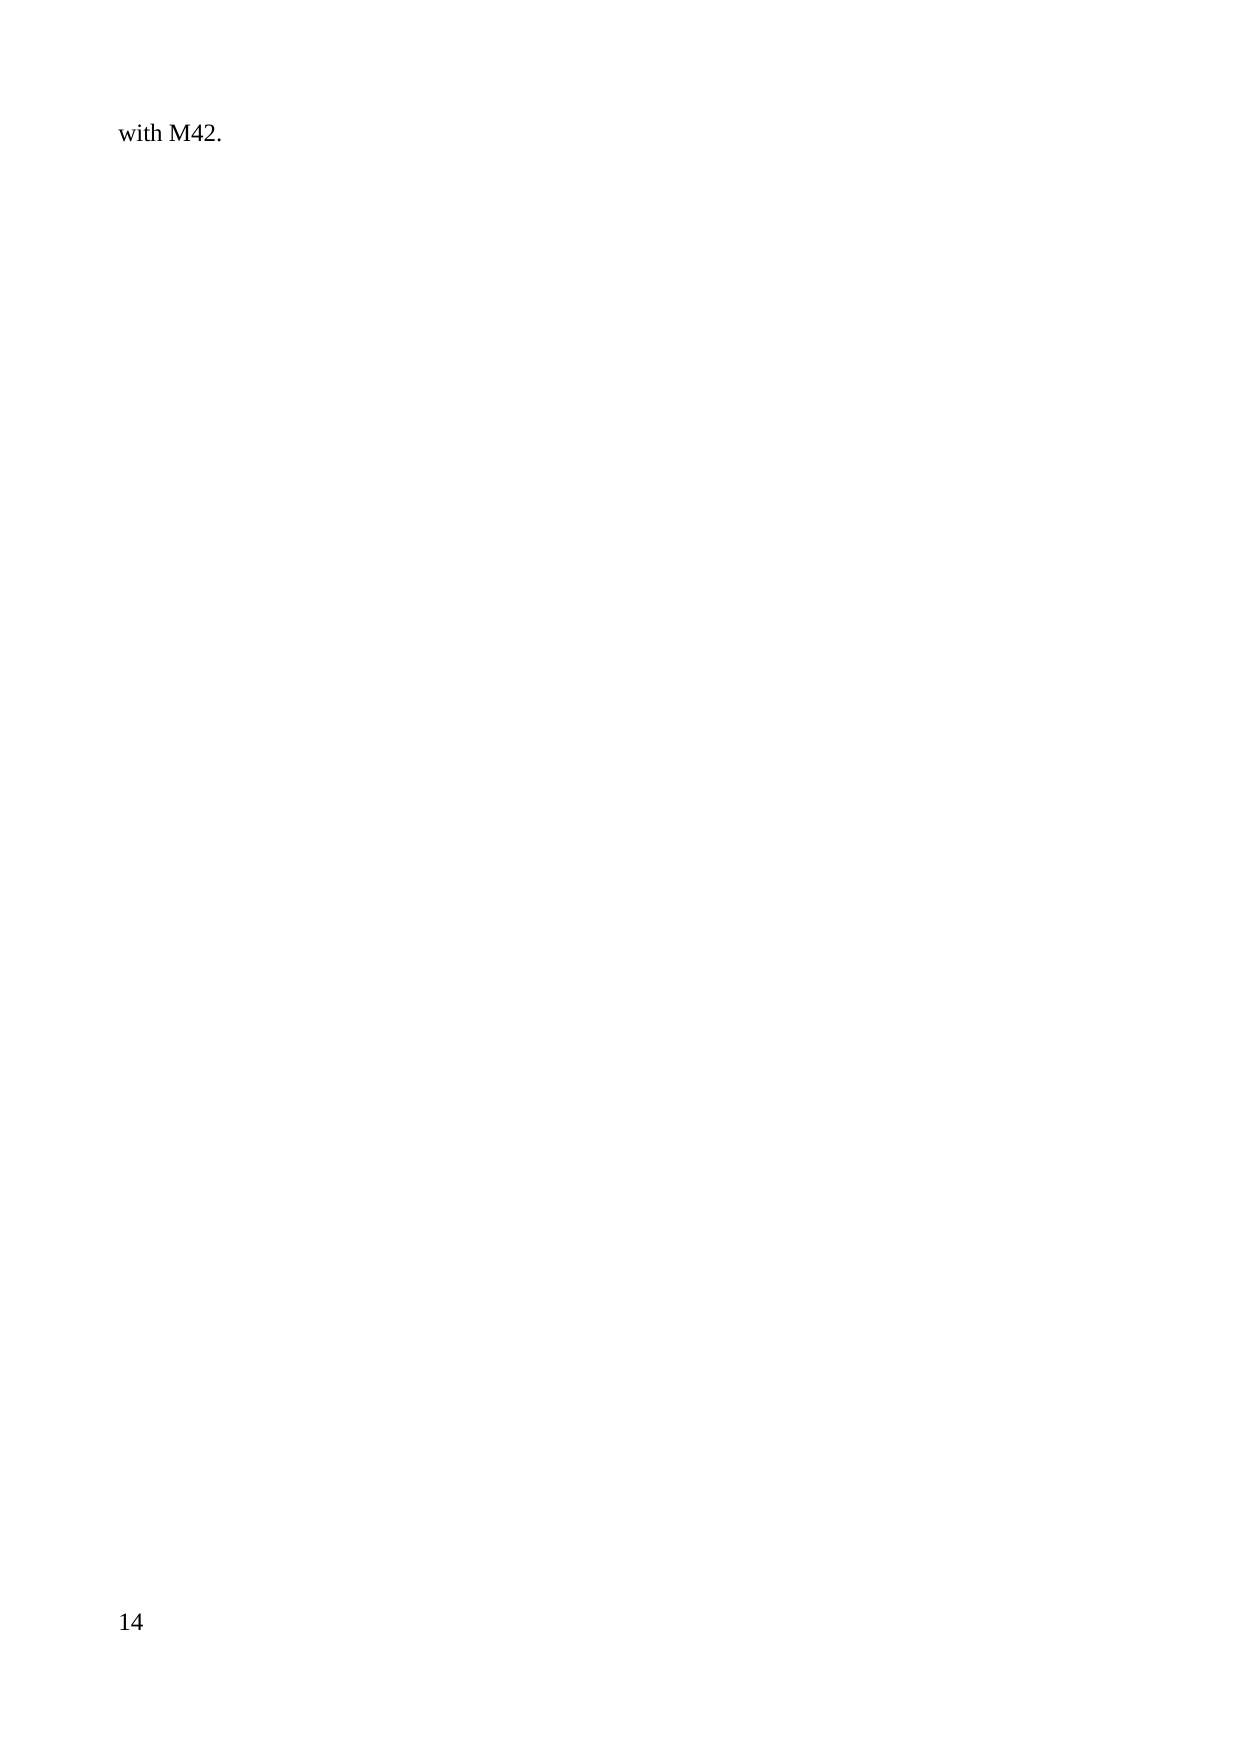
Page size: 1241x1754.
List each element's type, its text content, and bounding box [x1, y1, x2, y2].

text with M42. [118, 118, 1122, 147]
